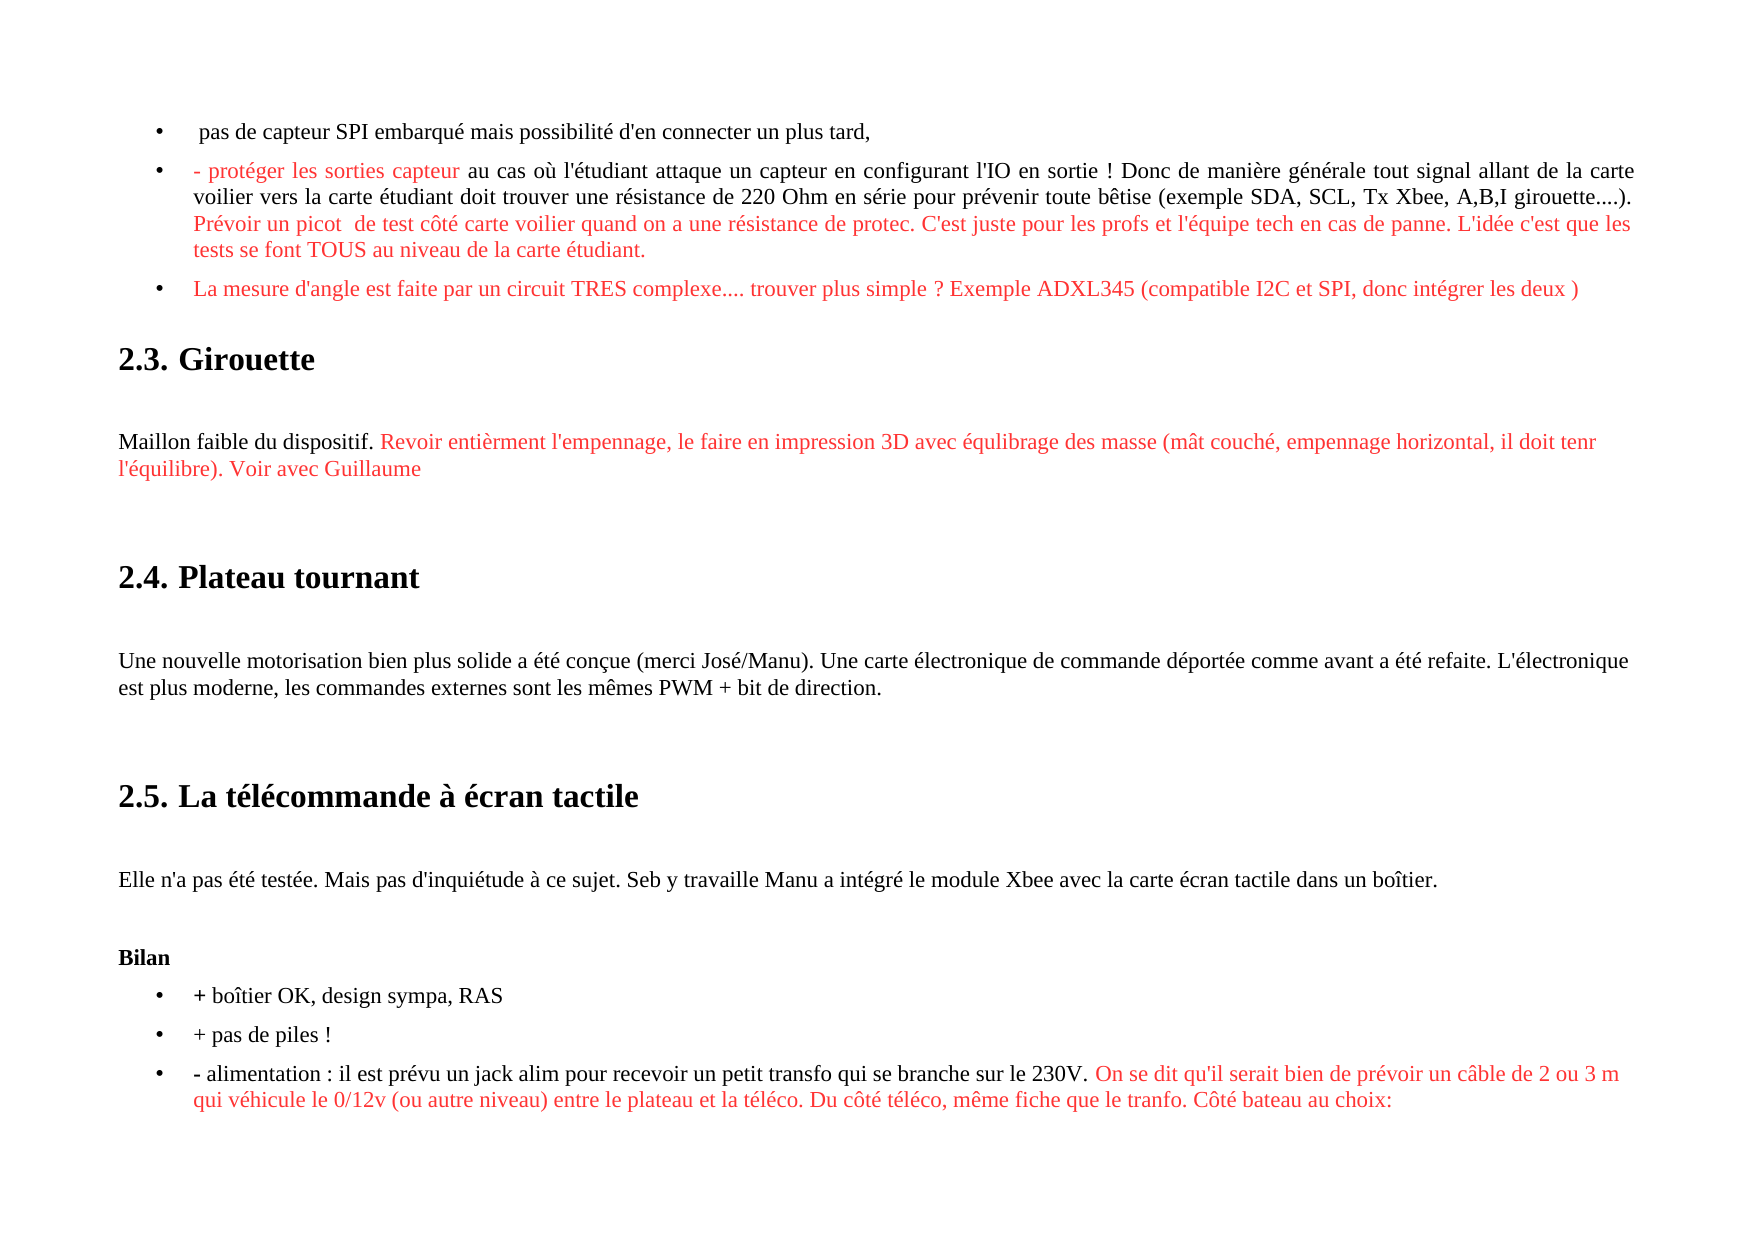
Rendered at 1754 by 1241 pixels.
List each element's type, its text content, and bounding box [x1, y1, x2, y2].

subtitle Plateau tournant [118, 557, 1636, 596]
list + boîtier OK, design sympa, RAS [156, 982, 1636, 1009]
text Maillon faible du dispositif. Revoir entièrment l'empennage, le faire en impression 3D avec équlibrage des masse (mât couché, empennage horizontal, il doit tenr l'équilibre). Voir avec Guillaume [118, 428, 1636, 481]
subtitle La télécommande à écran tactile [118, 776, 1636, 814]
list pas de capteur SPI embarqué mais possibilité d'en connecter un plus tard, [156, 118, 1636, 144]
text Une nouvelle motorisation bien plus solide a été conçue (merci José/Manu). Une carte électronique de commande déportée comme avant a été refaite. L'électronique est plus moderne, les commandes externes sont les mêmes PWM + bit de direction. [118, 647, 1636, 700]
text Bilan [118, 944, 1636, 970]
subtitle Girouette [118, 339, 1636, 377]
list - alimentation : il est prévu un jack alim pour recevoir un petit transfo qui se branche sur le 230V. On se dit qu'il serait bien de prévoir un câble de 2 ou 3 m qui véhicule le 0/12v (ou autre niveau) entre le plateau et la téléco. Du côté téléco, même fiche que le tranfo. Côté bateau au choix: [156, 1060, 1636, 1113]
list + pas de piles ! [156, 1021, 1636, 1048]
list - protéger les sorties capteur au cas où l'étudiant attaque un capteur en configurant l'IO en sortie ! Donc de manière générale tout signal allant de la carte voilier vers la carte étudiant doit trouver une résistance de 220 Ohm en série pour prévenir toute bêtise (exemple SDA, SCL, Tx Xbee, A,B,I girouette....). Prévoir un picot de test côté carte voilier quand on a une résistance de protec. C'est juste pour les profs et l'équipe tech en cas de panne. L'idée c'est que les tests se font TOUS au niveau de la carte étudiant. [156, 157, 1636, 262]
text Elle n'a pas été testée. Mais pas d'inquiétude à ce sujet. Seb y travaille Manu a intégré le module Xbee avec la carte écran tactile dans un boîtier. [118, 866, 1636, 892]
list La mesure d'angle est faite par un circuit TRES complexe.... trouver plus simple ? Exemple ADXL345 (compatible I2C et SPI, donc intégrer les deux ) [156, 275, 1636, 301]
